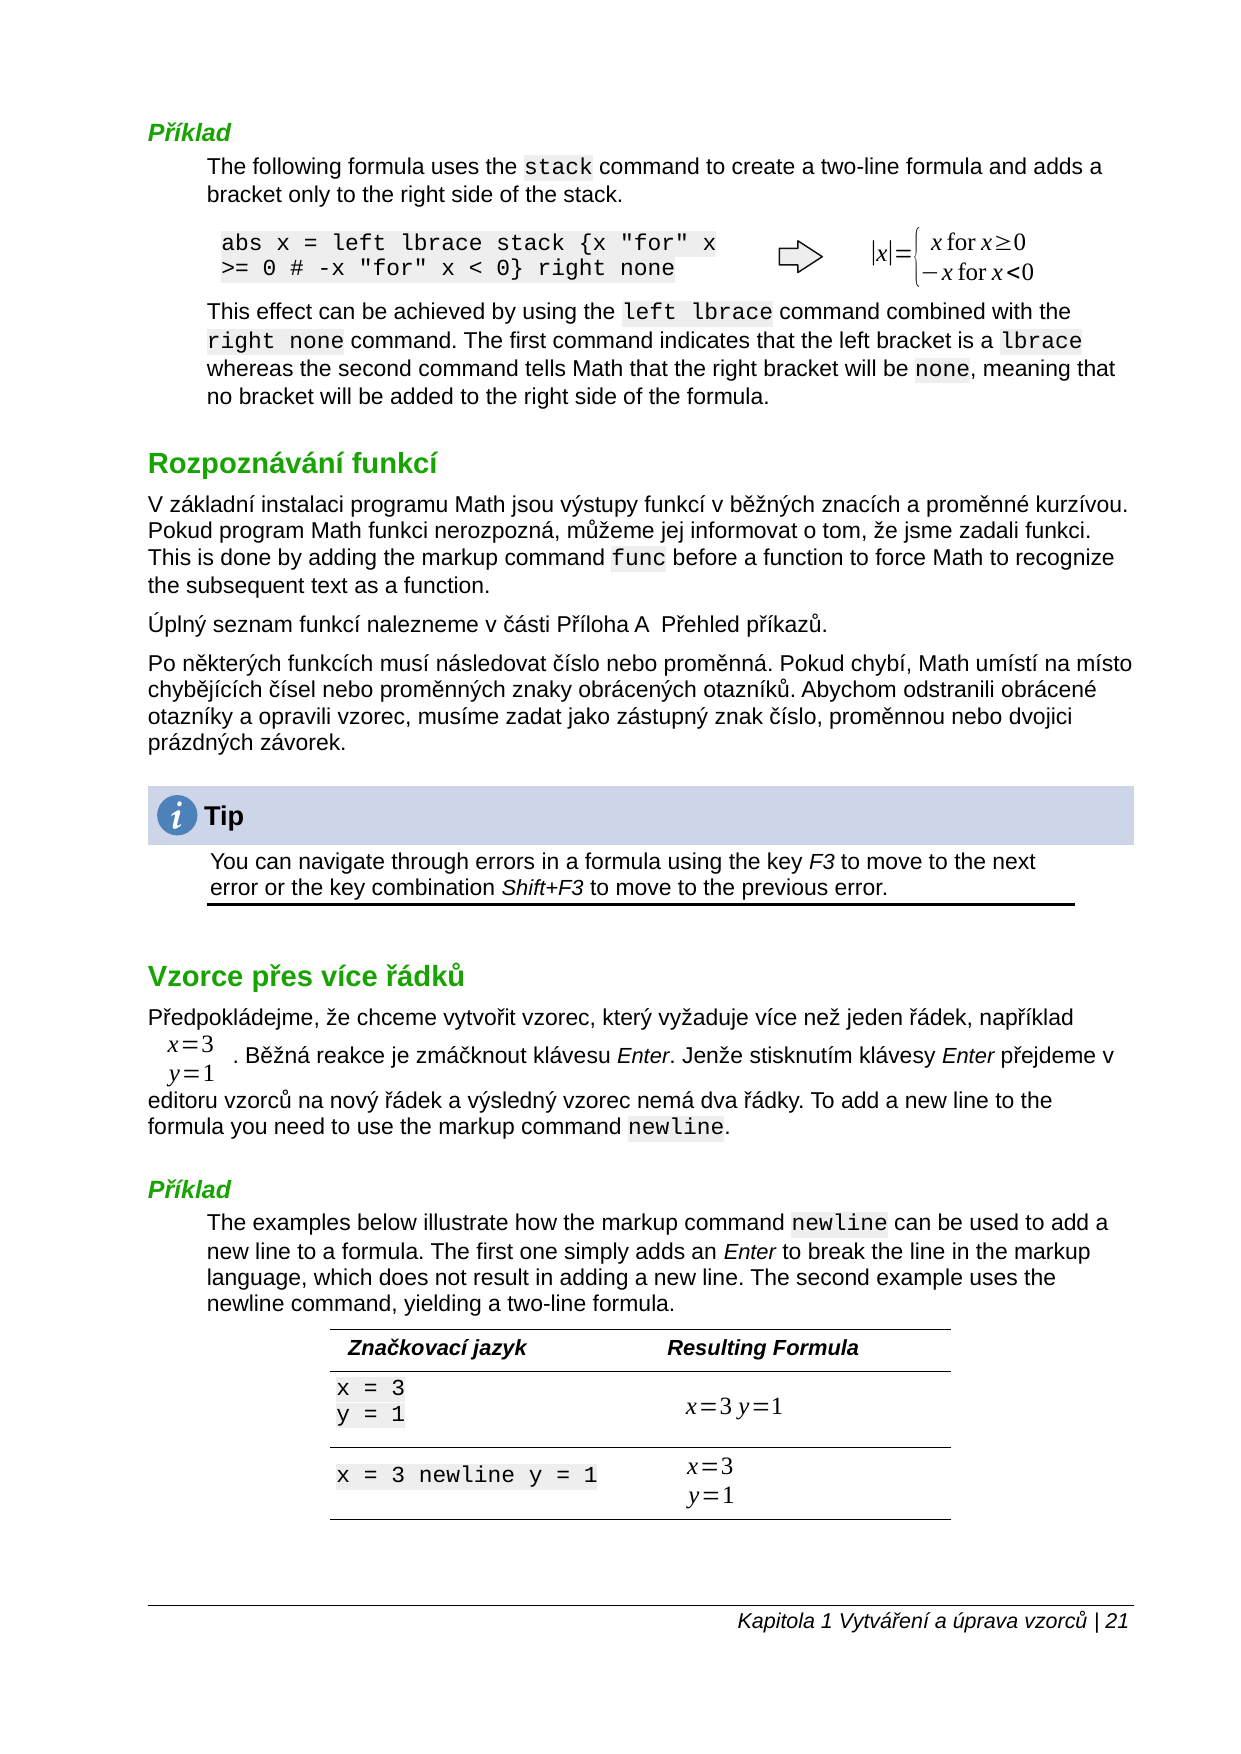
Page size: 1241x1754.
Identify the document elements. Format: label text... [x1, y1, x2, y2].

text V základní instalaci programu Math jsou výstupy funkcí v běžných znacích a proměnné kurzívou. Pokud program Math funkci nerozpozná, můžeme jej informovat o tom, že jsme zadali funkci. This is done by adding the markup command func before a function to force Math to recognize the subsequent text as a function. [148, 491, 1134, 598]
table_header [762, 220, 833, 298]
table_header Značkovací jazyk [330, 1330, 649, 1371]
table_cell x = 3 newline y = 1 [330, 1448, 649, 1519]
text The following formula uses the stack command to create a two-line formula and adds a bracket only to the right side of the stack. [207, 153, 1134, 207]
table_cell [650, 1448, 951, 1519]
subtitle Příklad [148, 1175, 1134, 1203]
table_header [833, 220, 1078, 298]
subtitle Rozpoznávání funkcí [148, 446, 1134, 479]
subtitle Tip [148, 786, 1134, 845]
text Po některých funkcích musí následovat číslo nebo proměnná. Pokud chybí, Math umístí na místo chybějících čísel nebo proměnných znaky obrácených otazníků. Abychom odstranili obrácené otazníky a opravili vzorec, musíme zadat jako zástupný znak číslo, proměnnou nebo dvojici prázdných závorek. [148, 650, 1134, 755]
text This effect can be achieved by using the left lbrace command combined with the right none command. The first command indicates that the left bracket is a lbrace whereas the second command tells Math that the right bracket will be none, meaning that no bracket will be added to the right side of the formula. [207, 298, 1134, 410]
subtitle Příklad [148, 118, 1134, 147]
table_header abs x = left lbrace stack {x "for" x >= 0 # -x "for" x < 0} right none [204, 220, 762, 298]
table_cell x = 3 y = 1 [330, 1372, 649, 1447]
table_cell [650, 1372, 951, 1447]
text Úplný seznam funkcí nalezneme v části Dodatek A: Přehled příkazů. [148, 611, 1134, 637]
text Předpokládejme, že chceme vytvořit vzorec, který vyžaduje více než jeden řádek, například. Běžná reakce je zmáčknout klávesu Enter. Jenže stisknutím klávesy Enter přejdeme v editoru vzorců na nový řádek a výsledný vzorec nemá dva řádky. To add a new line to the formula you need to use the markup command newline. [148, 1004, 1134, 1142]
subtitle Vzorce přes více řádků [148, 959, 1134, 992]
text You can navigate through errors in a formula using the key F3 to move to the next error or the key combination Shift+F3 to move to the previous error. [207, 845, 1075, 903]
table_header Resulting Formula [650, 1330, 951, 1371]
text The examples below illustrate how the markup command newline can be used to add a new line to a formula. The first one simply adds an Enter to break the line in the markup language, which does not result in adding a new line. The second example uses the newline command, yielding a two-line formula. [207, 1209, 1134, 1317]
